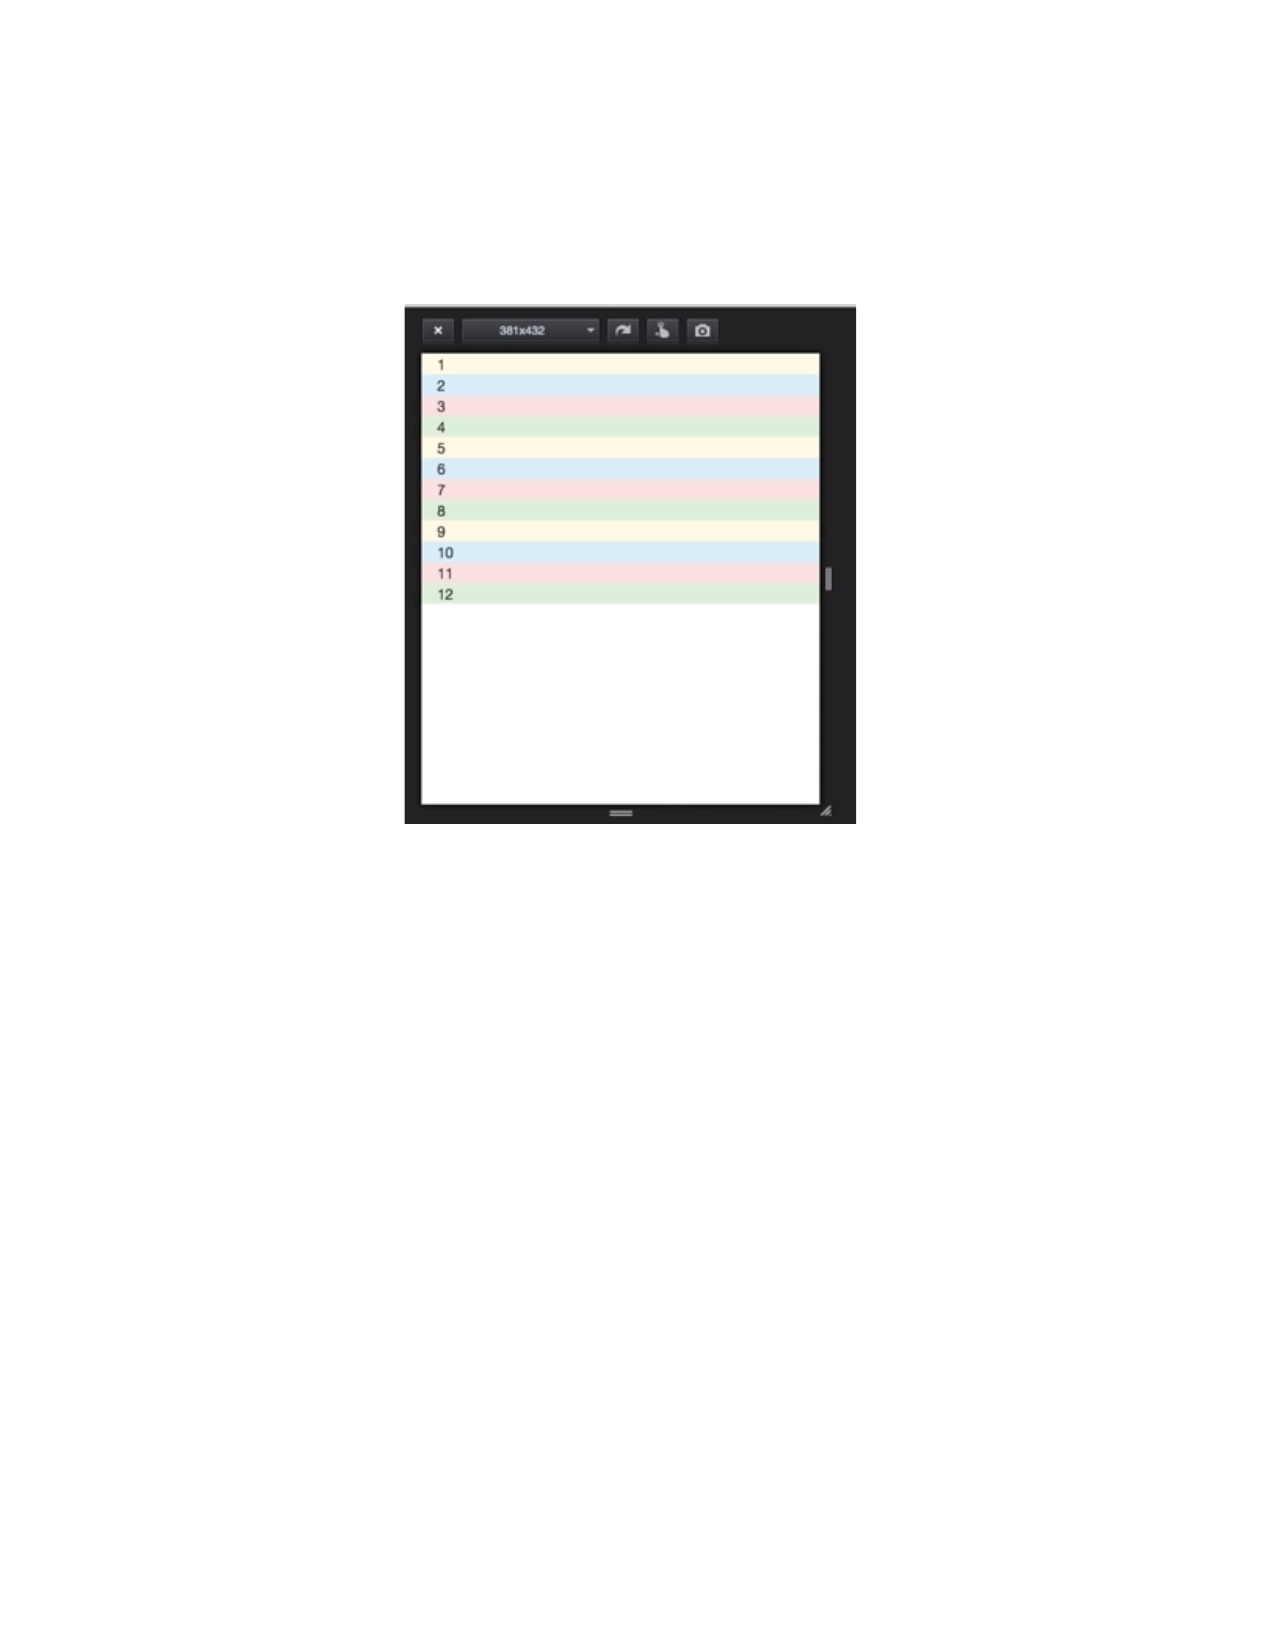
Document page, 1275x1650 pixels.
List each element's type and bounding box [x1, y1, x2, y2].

picture [404, 304, 857, 824]
